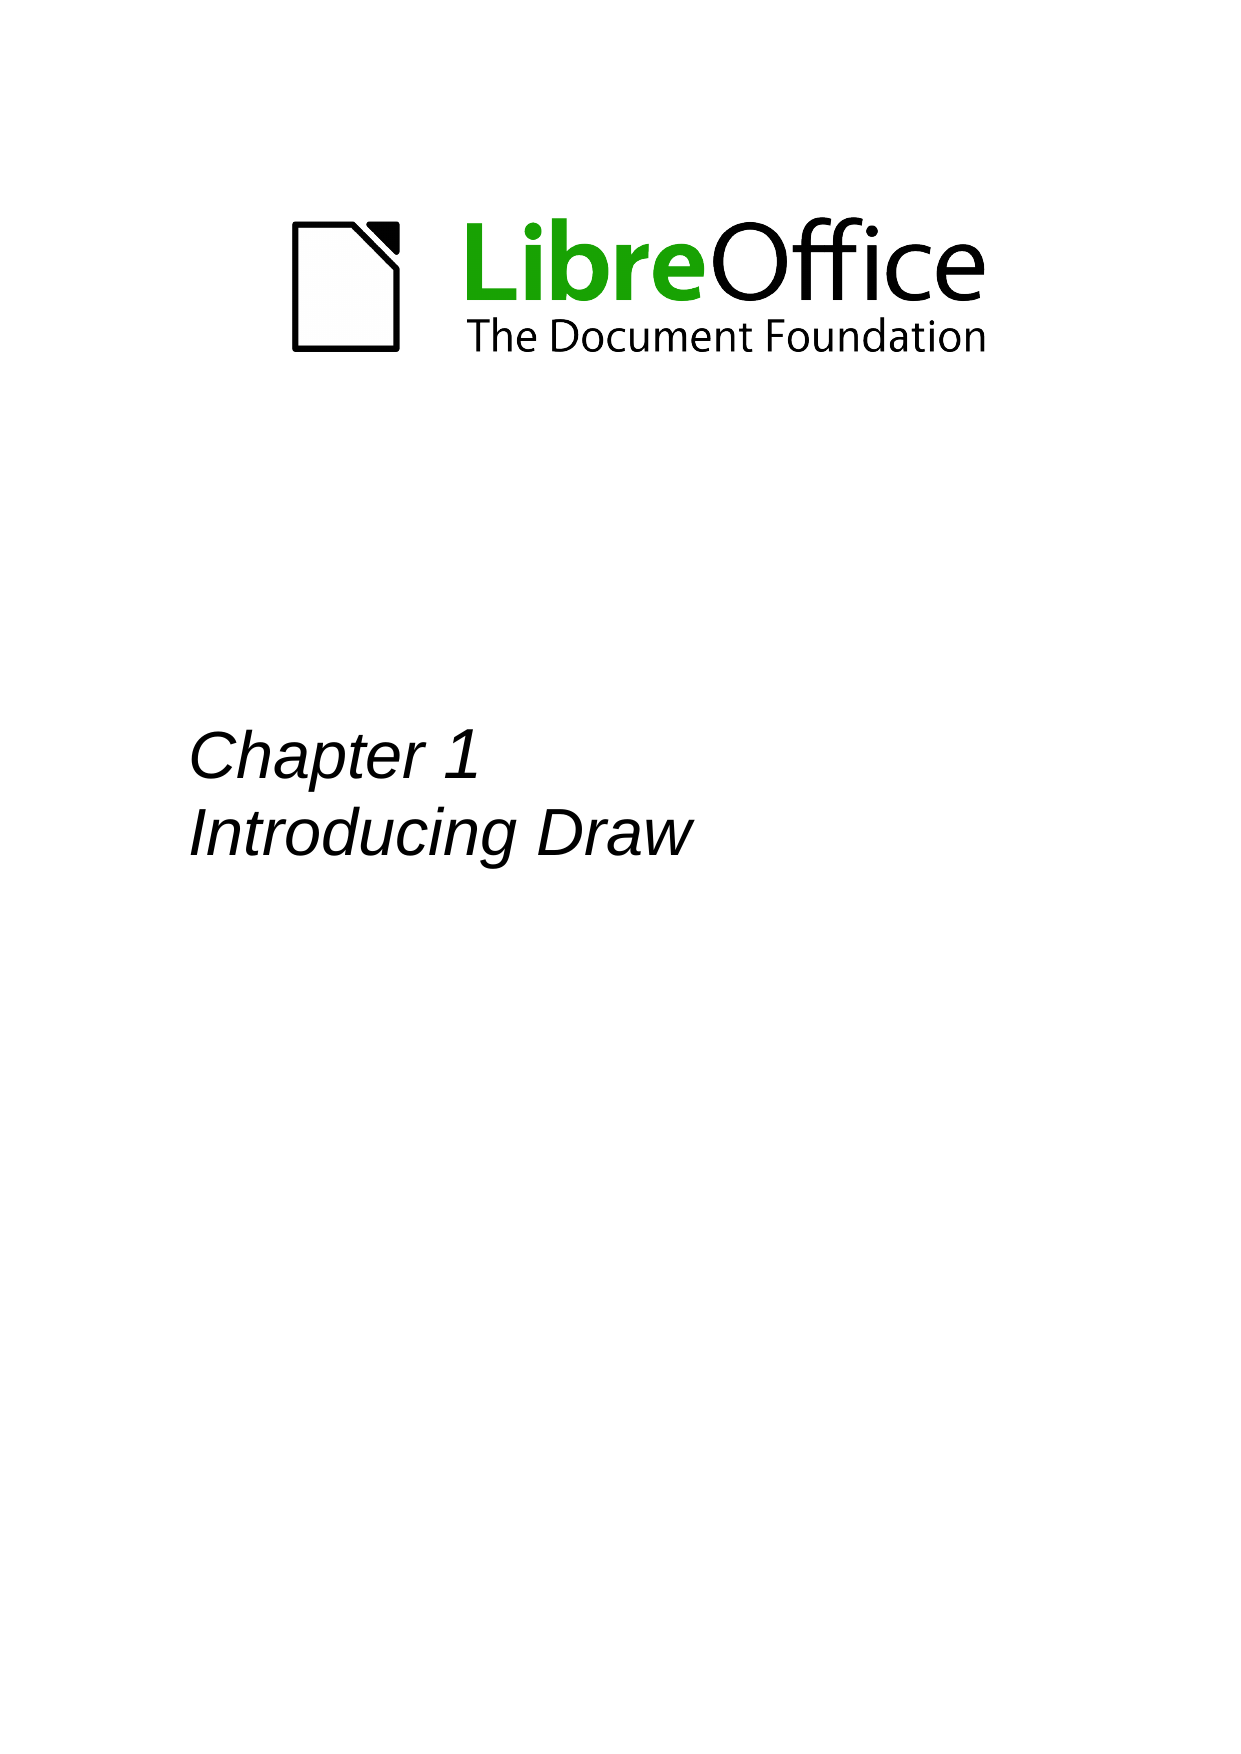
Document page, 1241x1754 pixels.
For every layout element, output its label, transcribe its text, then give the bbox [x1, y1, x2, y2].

picture [250, 186, 1035, 387]
subtitle Chapter 1 Introducing Draw [188, 712, 1098, 870]
